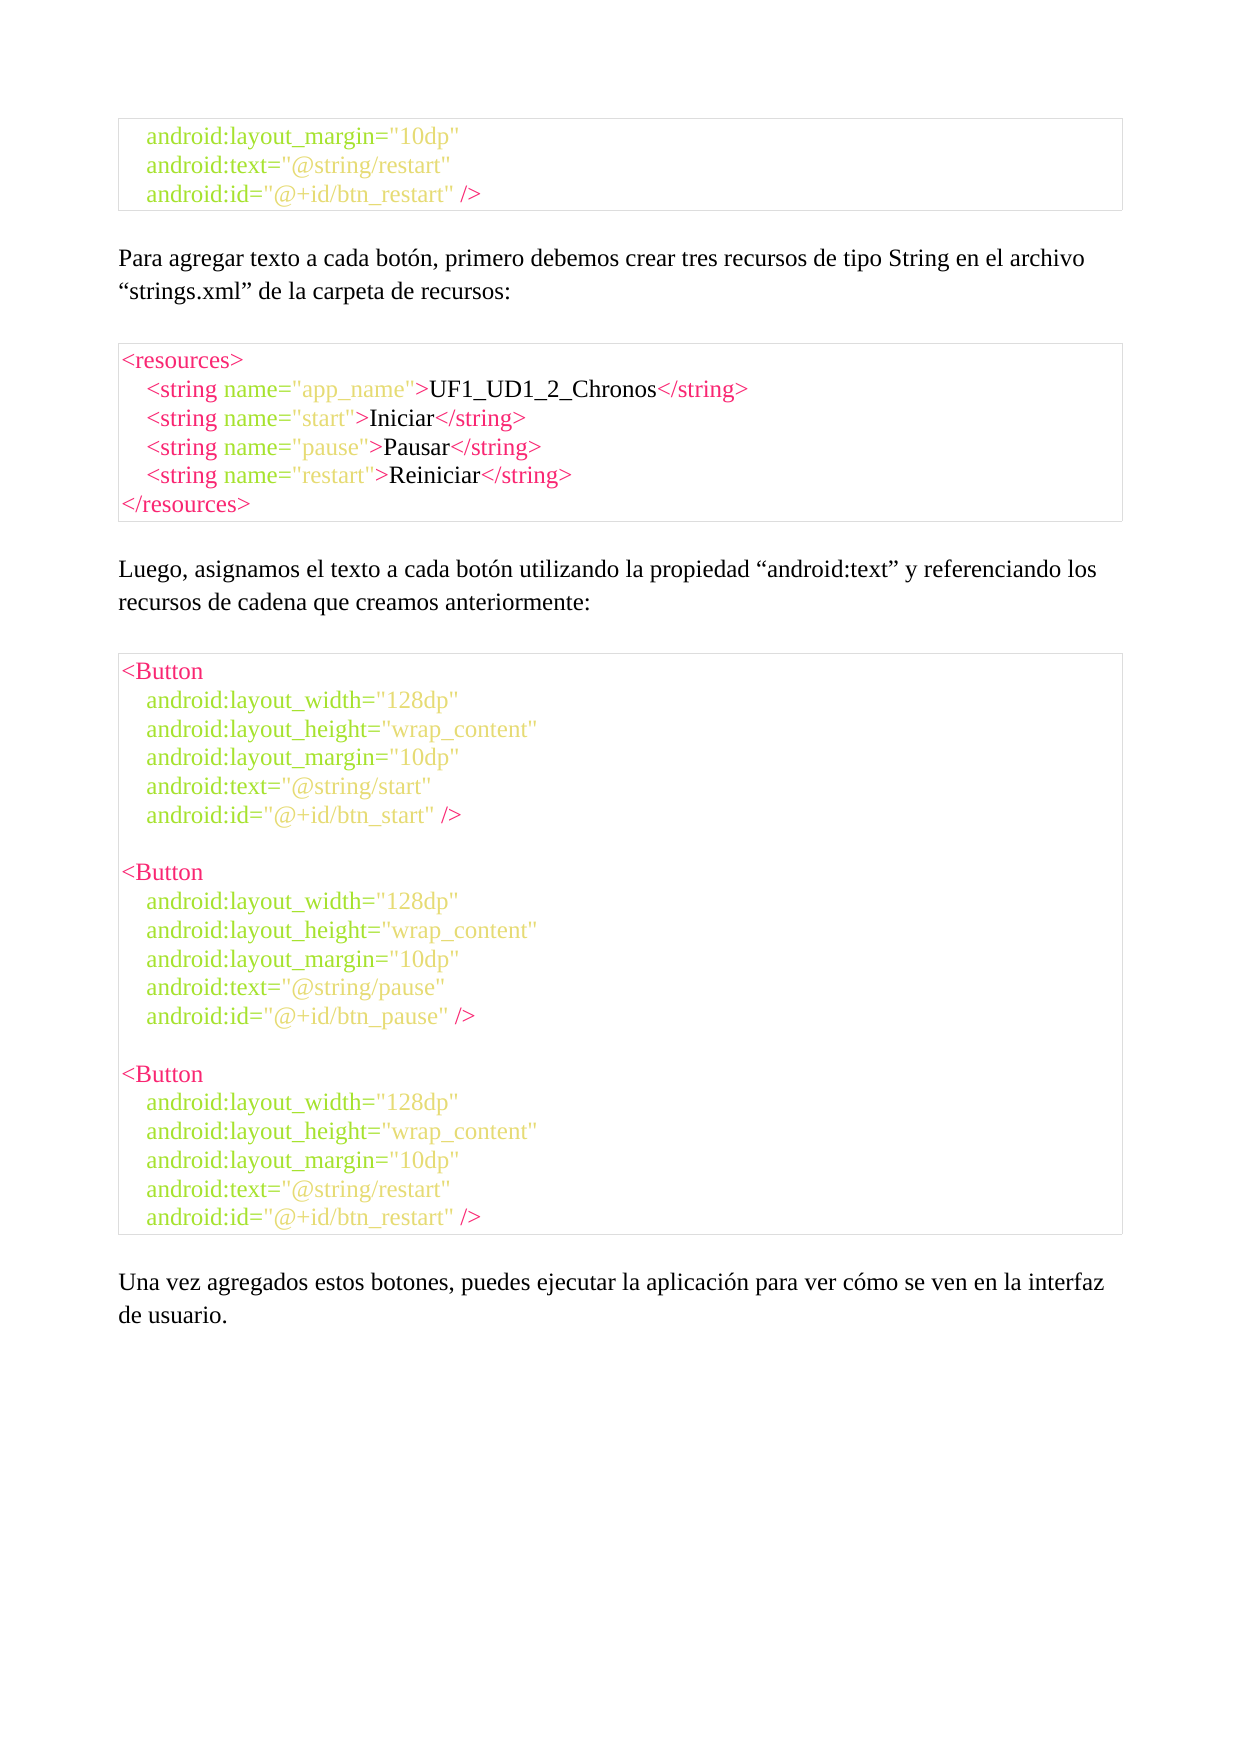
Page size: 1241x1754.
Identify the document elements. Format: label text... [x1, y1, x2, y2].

text <string name="pause">Pausar</string> [119, 429, 1122, 457]
text android:layout_height="wrap_content" [119, 912, 1122, 941]
text android:layout_width="128dp" [119, 883, 1122, 912]
text Luego, asignamos el texto a cada botón utilizando la propiedad “android:text” y referenciando los recursos de cadena que creamos anteriormente: [118, 554, 1122, 616]
text android:id="@+id/btn_restart" /> [119, 1199, 1122, 1234]
text android:text="@string/restart" [119, 1171, 1122, 1199]
text <Button [119, 654, 1122, 682]
text <Button [119, 854, 1122, 883]
text android:id="@+id/btn_start" /> [119, 797, 1122, 829]
text android:layout_margin="10dp" [119, 119, 1122, 147]
text Una vez agregados estos botones, puedes ejecutar la aplicación para ver cómo se ven en la interfaz de usuario. [118, 1267, 1122, 1329]
text android:layout_width="128dp" [119, 682, 1122, 711]
text android:layout_height="wrap_content" [119, 711, 1122, 739]
text android:layout_margin="10dp" [119, 941, 1122, 969]
text Para agregar texto a cada botón, primero debemos crear tres recursos de tipo String en el archivo “strings.xml” de la carpeta de recursos: [118, 243, 1122, 305]
text android:id="@+id/btn_restart" /> [119, 176, 1122, 210]
text <string name="start">Iniciar</string> [119, 400, 1122, 429]
text <Button [119, 1056, 1122, 1084]
text <string name="restart">Reiniciar</string> [119, 457, 1122, 486]
text android:text="@string/restart" [119, 147, 1122, 176]
text android:id="@+id/btn_pause" /> [119, 998, 1122, 1030]
text <string name="app_name">UF1_UD1_2_Chronos</string> [119, 371, 1122, 400]
text </resources> [119, 486, 1122, 521]
text android:layout_margin="10dp" [119, 1142, 1122, 1171]
text android:layout_margin="10dp" [119, 739, 1122, 768]
text <resources> [119, 344, 1122, 371]
text android:text="@string/start" [119, 768, 1122, 797]
text android:layout_height="wrap_content" [119, 1113, 1122, 1142]
text android:layout_width="128dp" [119, 1084, 1122, 1113]
text android:text="@string/pause" [119, 969, 1122, 998]
